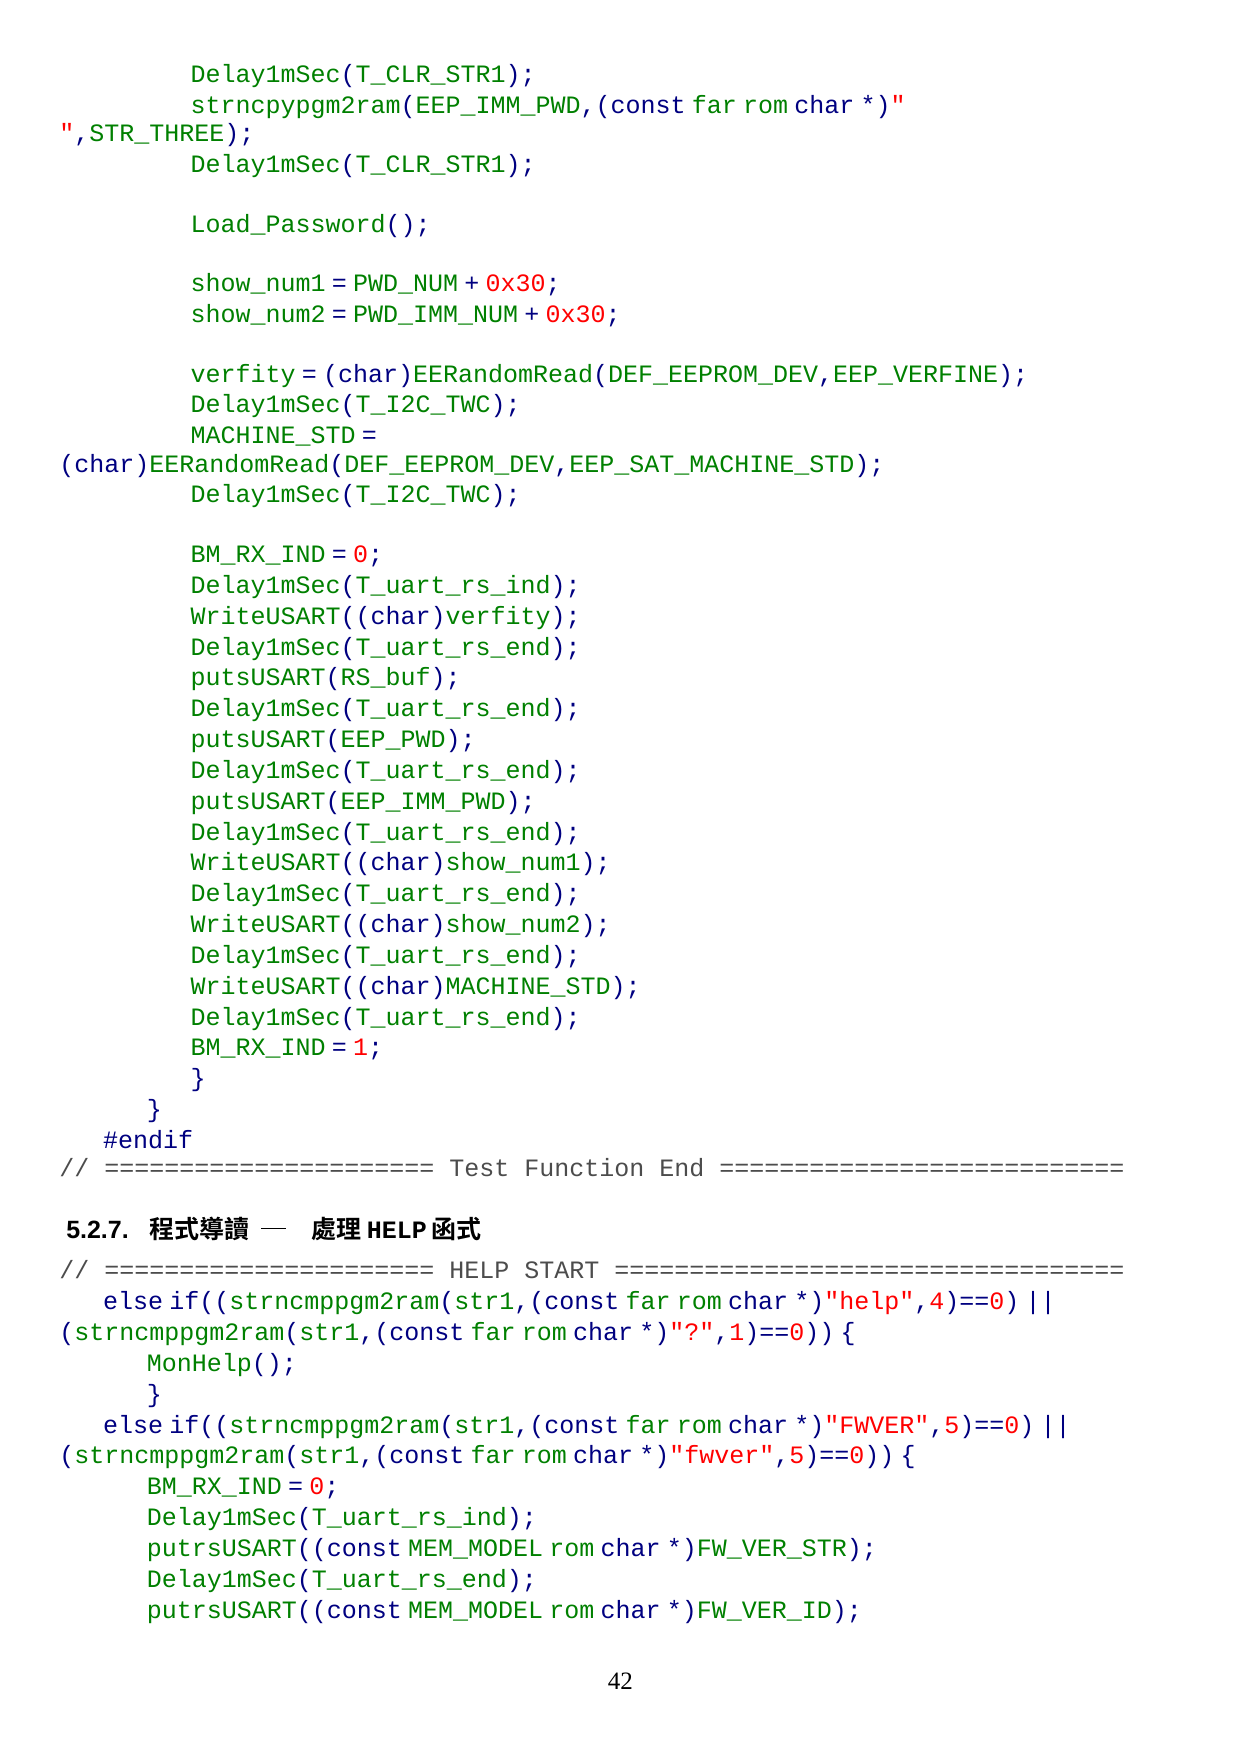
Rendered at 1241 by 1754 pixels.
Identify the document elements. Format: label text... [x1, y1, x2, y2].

text Delay1mSec(T_uart_rs_end); [59, 1564, 1181, 1595]
text BM_RX_IND = 0; [59, 539, 1181, 570]
text Delay1mSec(T_uart_rs_end); [59, 693, 1181, 724]
text Delay1mSec(T_I2C_TWC); [59, 479, 1181, 510]
text Delay1mSec(T_uart_rs_ind); [59, 1502, 1181, 1533]
text Delay1mSec(T_I2C_TWC); [59, 389, 1181, 420]
text WriteUSART((char)verfity); [59, 601, 1181, 632]
text verfity = (char)EERandomRead(DEF_EEPROM_DEV,EEP_VERFINE); [59, 359, 1181, 389]
text else if((strncmppgm2ram(str1,(const far rom char *)"help",4)==0) || (strncmppgm2ram(str1,(const far rom char *)"?",1)==0)) { [59, 1286, 1181, 1348]
text WriteUSART((char)show_num2); [59, 909, 1181, 940]
text Delay1mSec(T_uart_rs_end); [59, 878, 1181, 909]
subtitle 程式導讀 ─ 處理HELP函式 [59, 1209, 1181, 1246]
text Delay1mSec(T_uart_rs_end); [59, 1002, 1181, 1032]
text BM_RX_IND = 1; [59, 1032, 1181, 1063]
text Delay1mSec(T_uart_rs_ind); [59, 570, 1181, 601]
text } [59, 1094, 1181, 1125]
text Delay1mSec(T_uart_rs_end); [59, 755, 1181, 786]
text putsUSART(EEP_PWD); [59, 724, 1181, 755]
text BM_RX_IND = 0; [59, 1471, 1181, 1502]
text } [59, 1379, 1181, 1410]
text strncpypgm2ram(EEP_IMM_PWD,(const far rom char *)" ",STR_THREE); [59, 90, 1181, 149]
text else if((strncmppgm2ram(str1,(const far rom char *)"FWVER",5)==0) || (strncmppgm2ram(str1,(const far rom char *)"fwver",5)==0)) { [59, 1410, 1181, 1471]
text #endif [59, 1125, 1181, 1156]
text Load_Password(); [59, 209, 1181, 239]
text Delay1mSec(T_CLR_STR1); [59, 149, 1181, 180]
text WriteUSART((char)MACHINE_STD); [59, 971, 1181, 1002]
text Delay1mSec(T_CLR_STR1); [59, 59, 1181, 90]
text show_num2 = PWD_IMM_NUM + 0x30; [59, 299, 1181, 330]
text MonHelp(); [59, 1348, 1181, 1379]
text WriteUSART((char)show_num1); [59, 847, 1181, 878]
text putrsUSART((const MEM_MODEL rom char *)FW_VER_ID); [59, 1595, 1181, 1626]
text MACHINE_STD = (char)EERandomRead(DEF_EEPROM_DEV,EEP_SAT_MACHINE_STD); [59, 420, 1181, 479]
text // ====================== Test Function End =========================== [59, 1156, 1181, 1184]
text putrsUSART((const MEM_MODEL rom char *)FW_VER_STR); [59, 1533, 1181, 1564]
text Delay1mSec(T_uart_rs_end); [59, 940, 1181, 971]
text // ====================== HELP START ================================== [59, 1258, 1181, 1286]
text putsUSART(EEP_IMM_PWD); [59, 786, 1181, 817]
text show_num1 = PWD_NUM + 0x30; [59, 268, 1181, 299]
text putsUSART(RS_buf); [59, 662, 1181, 693]
text Delay1mSec(T_uart_rs_end); [59, 632, 1181, 662]
text } [59, 1063, 1181, 1094]
text Delay1mSec(T_uart_rs_end); [59, 817, 1181, 847]
